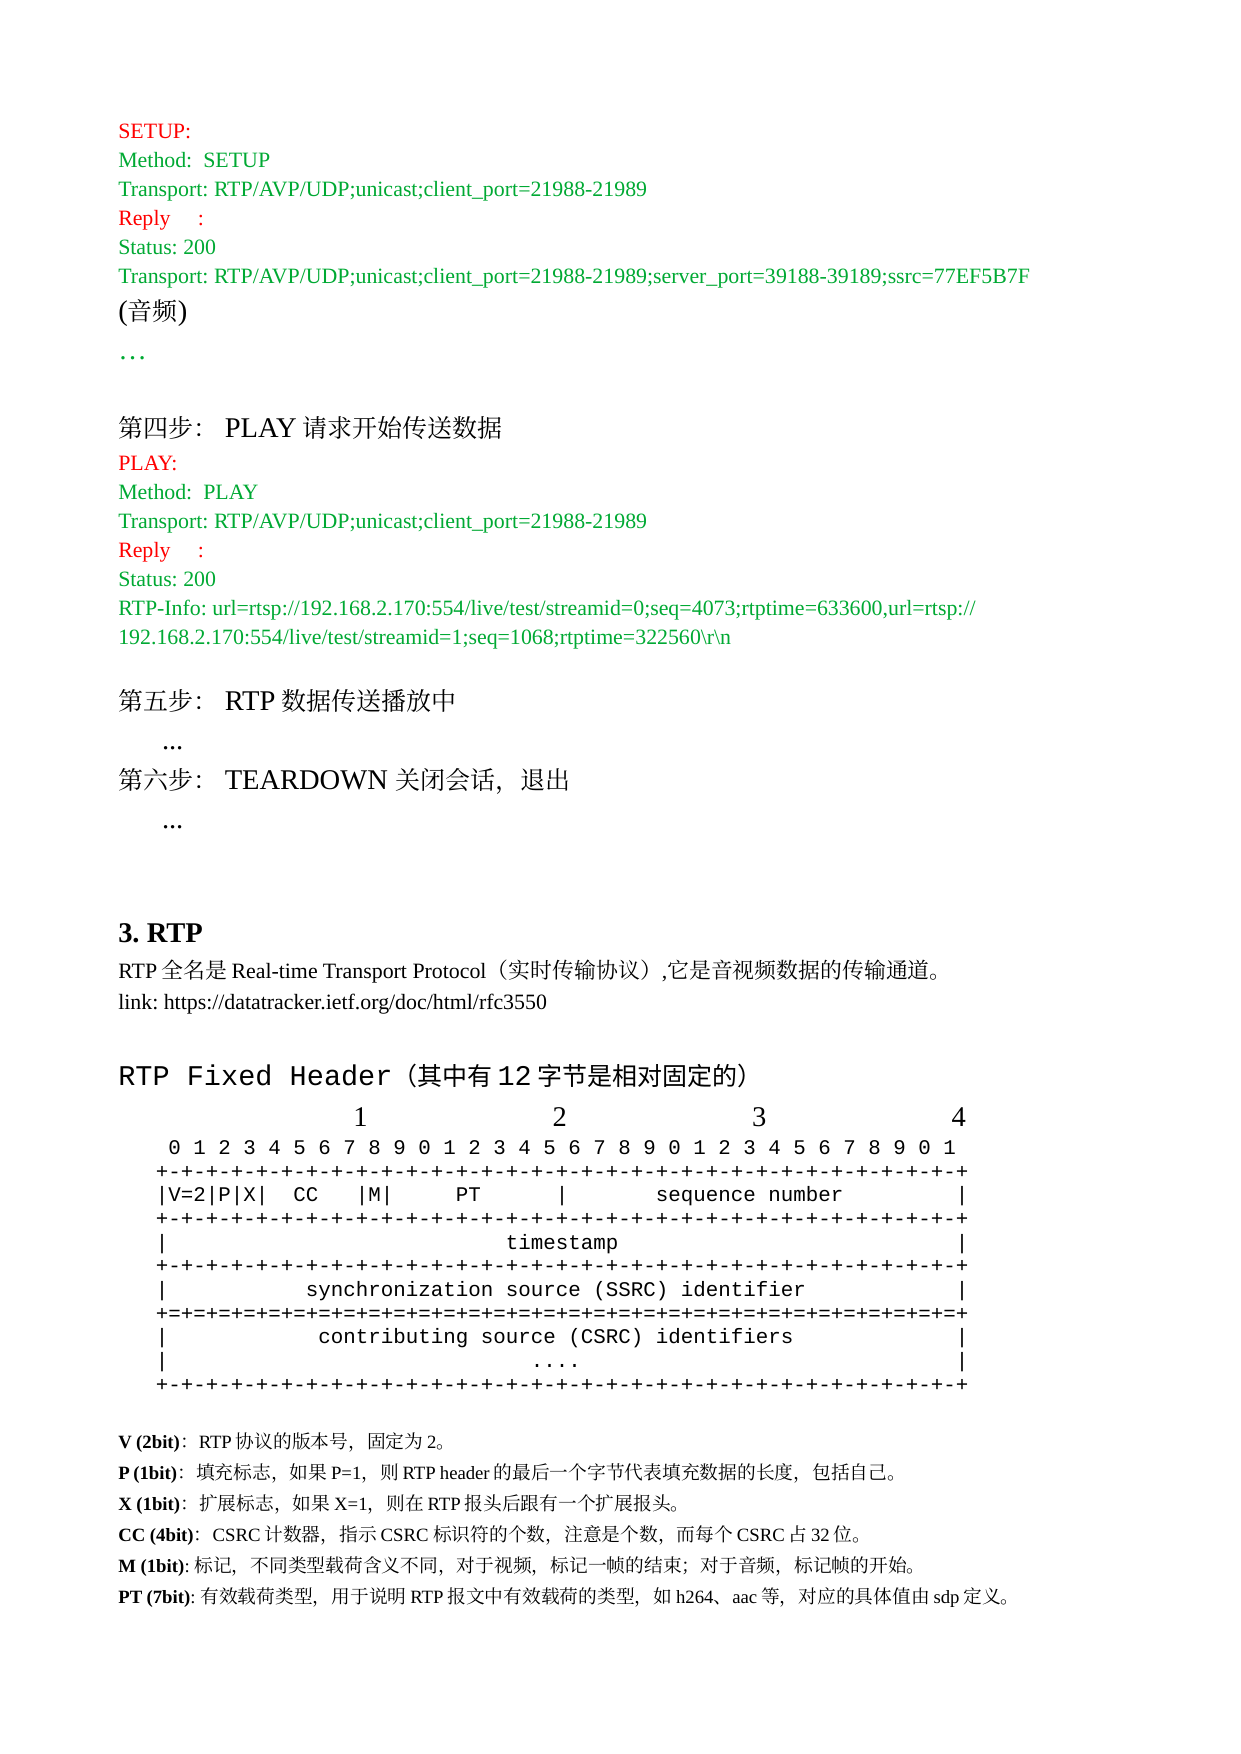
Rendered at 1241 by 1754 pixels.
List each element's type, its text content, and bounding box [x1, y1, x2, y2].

text SETUP: [118, 118, 1122, 143]
text (音频) [118, 292, 1122, 328]
text Method: SETUP [118, 147, 1122, 172]
text PT (7bit): 有效载荷类型，⽤于说明RTP报⽂中有效载荷的类型，如h264、aac等，对应的具体值由sdp定义。 [118, 1581, 1122, 1608]
text ... [118, 802, 1122, 835]
text V (2bit)：RTP协议的版本号，固定为2。 [118, 1427, 1122, 1454]
text +-+-+-+-+-+-+-+-+-+-+-+-+-+-+-+-+-+-+-+-+-+-+-+-+-+-+-+-+-+-+-+-+ [118, 1161, 1122, 1184]
text |V=2|P|X| CC |M| PT | sequence number | [118, 1184, 1122, 1208]
text Reply : [118, 205, 1122, 230]
text RTP全名是Real-time Transport Protocol（实时传输协议）,它是音视频数据的传输通道。 [118, 953, 1122, 985]
text ... [118, 723, 1122, 756]
text 第四步： PLAY 请求开始传送数据 [118, 409, 1122, 445]
text Transport: RTP/AVP/UDP;unicast;client_port=21988-21989 [118, 508, 1122, 533]
text | timestamp | [118, 1232, 1122, 1255]
text | synchronization source (SSRC) identifier | [118, 1279, 1122, 1303]
text 0 1 2 3 4 5 6 7 8 9 0 1 2 3 4 5 6 7 8 9 0 1 2 3 4 5 6 7 8 9 0 1 [118, 1137, 1122, 1161]
text RTP-Info: url=rtsp://192.168.2.170:554/live/test/streamid=0;seq=4073;rtptime=633600,url=rtsp://192.168.2.170:554/live/test/streamid=1;seq=1068;rtptime=322560\r\n [118, 595, 1122, 649]
text … [118, 333, 1122, 366]
text | contributing source (CSRC) identifiers | [118, 1326, 1122, 1350]
text Method: PLAY [118, 479, 1122, 504]
text 1 2 3 4 [118, 1099, 1122, 1132]
text +-+-+-+-+-+-+-+-+-+-+-+-+-+-+-+-+-+-+-+-+-+-+-+-+-+-+-+-+-+-+-+-+ [118, 1374, 1122, 1397]
text X (1bit)：扩展标志，如果X=1，则在RTP报头后跟有⼀个扩展报头。 [118, 1489, 1122, 1516]
text Status: 200 [118, 566, 1122, 591]
text | .... | [118, 1350, 1122, 1374]
text M (1bit): 标记，不同类型载荷含义不同，对于视频，标记⼀帧的结束；对于⾳频，标记帧的开始。 [118, 1551, 1122, 1577]
text Reply : [118, 537, 1122, 562]
text PLAY: [118, 450, 1122, 475]
text +=+=+=+=+=+=+=+=+=+=+=+=+=+=+=+=+=+=+=+=+=+=+=+=+=+=+=+=+=+=+=+=+ [118, 1303, 1122, 1326]
text Status: 200 [118, 234, 1122, 259]
text Transport: RTP/AVP/UDP;unicast;client_port=21988-21989 [118, 176, 1122, 201]
text Transport: RTP/AVP/UDP;unicast;client_port=21988-21989;server_port=39188-39189;ssrc=77EF5B7F [118, 263, 1122, 288]
text 第六步： TEARDOWN 关闭会话，退出 [118, 761, 1122, 797]
text CC (4bit)：CSRC计数器，指示CSRC 标识符的个数，注意是个数，而每个CSRC占32位。 [118, 1519, 1122, 1547]
text 第五步： RTP 数据传送播放中 [118, 682, 1122, 718]
text RTP Fixed Header（其中有12字节是相对固定的） [118, 1056, 1122, 1094]
text link: https://datatracker.ietf.org/doc/html/rfc3550 [118, 989, 1122, 1014]
text +-+-+-+-+-+-+-+-+-+-+-+-+-+-+-+-+-+-+-+-+-+-+-+-+-+-+-+-+-+-+-+-+ [118, 1255, 1122, 1279]
text 3. RTP [118, 915, 1122, 948]
text +-+-+-+-+-+-+-+-+-+-+-+-+-+-+-+-+-+-+-+-+-+-+-+-+-+-+-+-+-+-+-+-+ [118, 1208, 1122, 1232]
text P (1bit)：填充标志，如果P=1，则RTP header的最后一个字节代表填充数据的长度，包括自己。 [118, 1458, 1122, 1485]
